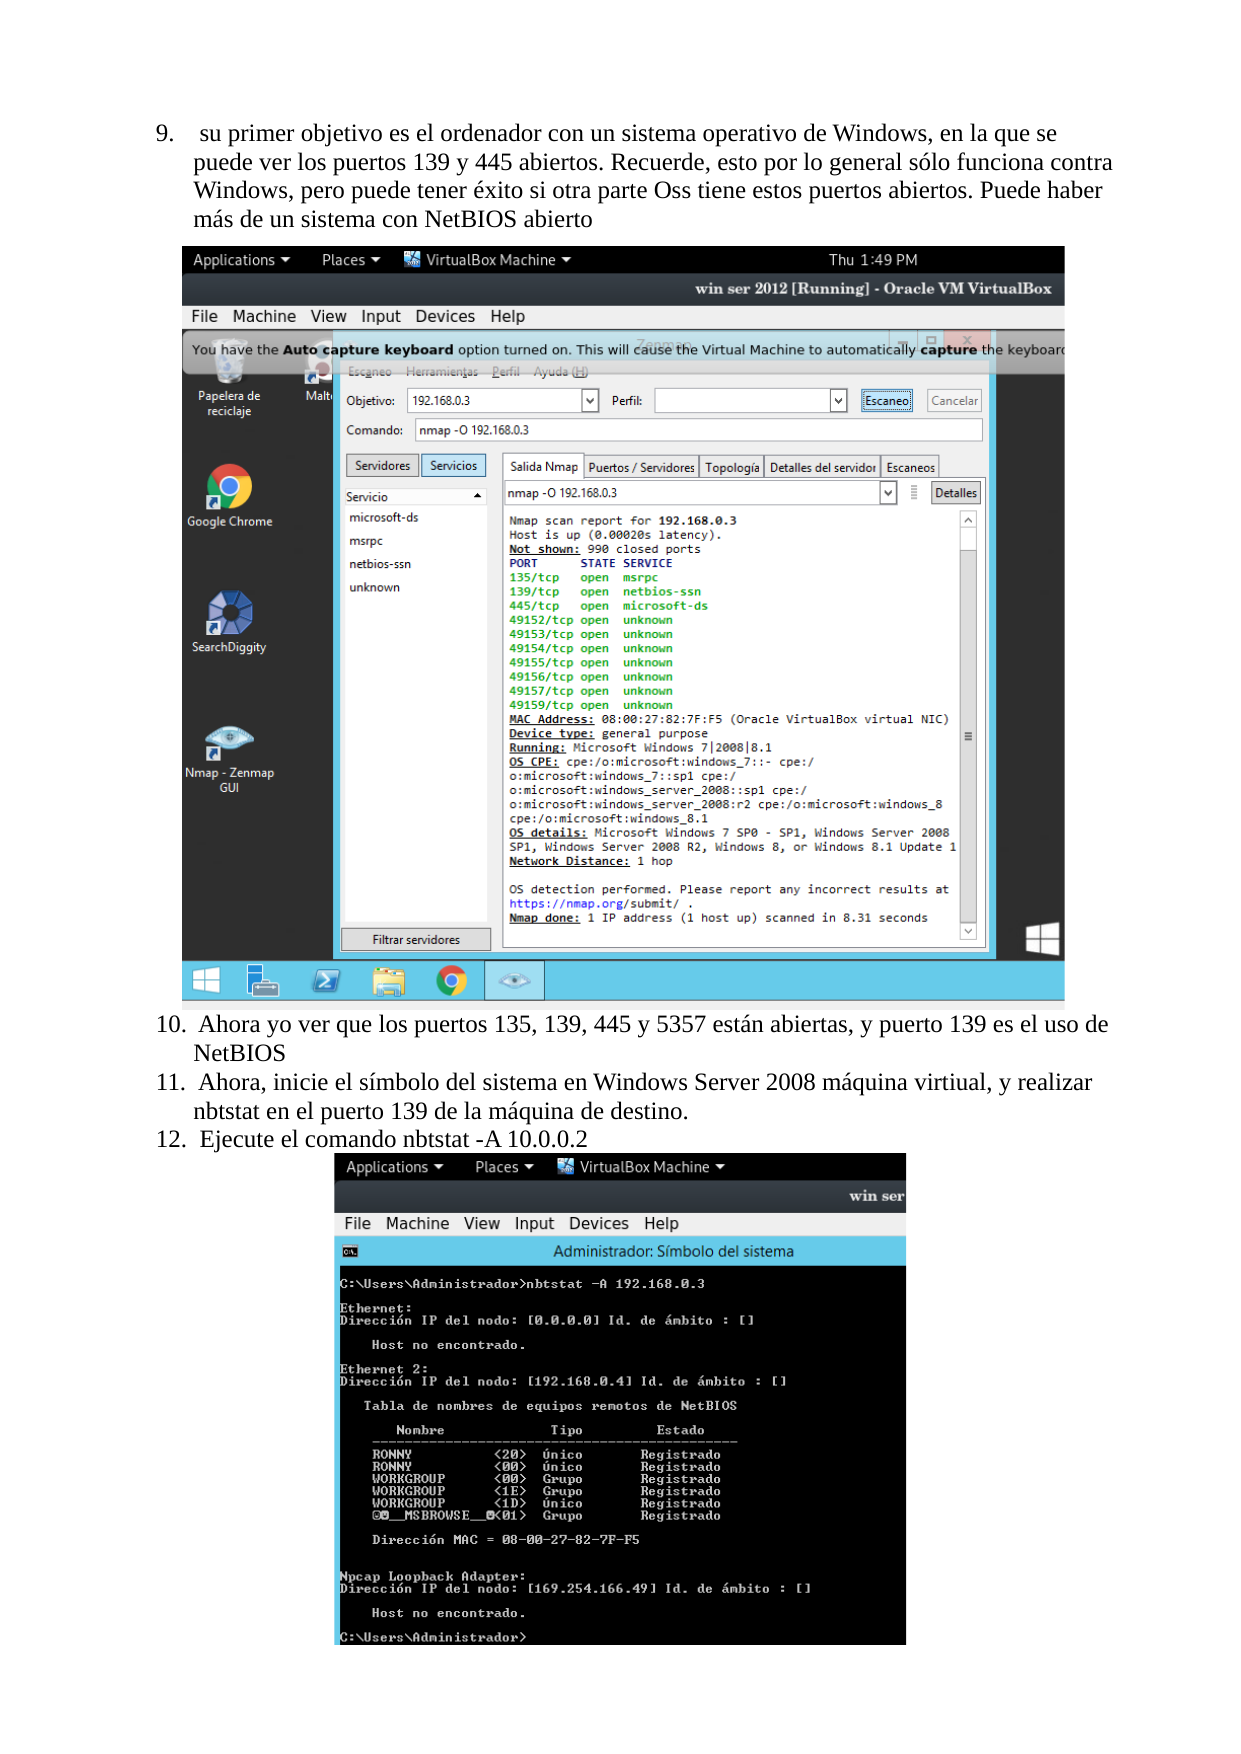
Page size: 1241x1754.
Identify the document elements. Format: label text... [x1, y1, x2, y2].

picture [182, 246, 1065, 1010]
list Ahora, inicie el símbolo del sistema en Windows Server 2008 máquina virtiual, y realizar nbtstat en el puerto 139 de la máquina de destino. [156, 1067, 1122, 1124]
list Ejecute el comando nbtstat -A 10.0.0.2 [156, 1124, 1122, 1153]
list su primer objetivo es el ordenador con un sistema operativo de Windows, en la que se puede ver los puertos 139 y 445 abiertos. Recuerde, esto por lo general sólo funciona contra Windows, pero puede tener éxito si otra parte Oss tiene estos puertos abiertos. Puede haber más de un sistema con NetBIOS abierto [156, 118, 1122, 233]
list Ahora yo ver que los puertos 135, 139, 445 y 5357 están abiertas, y puerto 139 es el uso de NetBIOS [156, 233, 1122, 1067]
